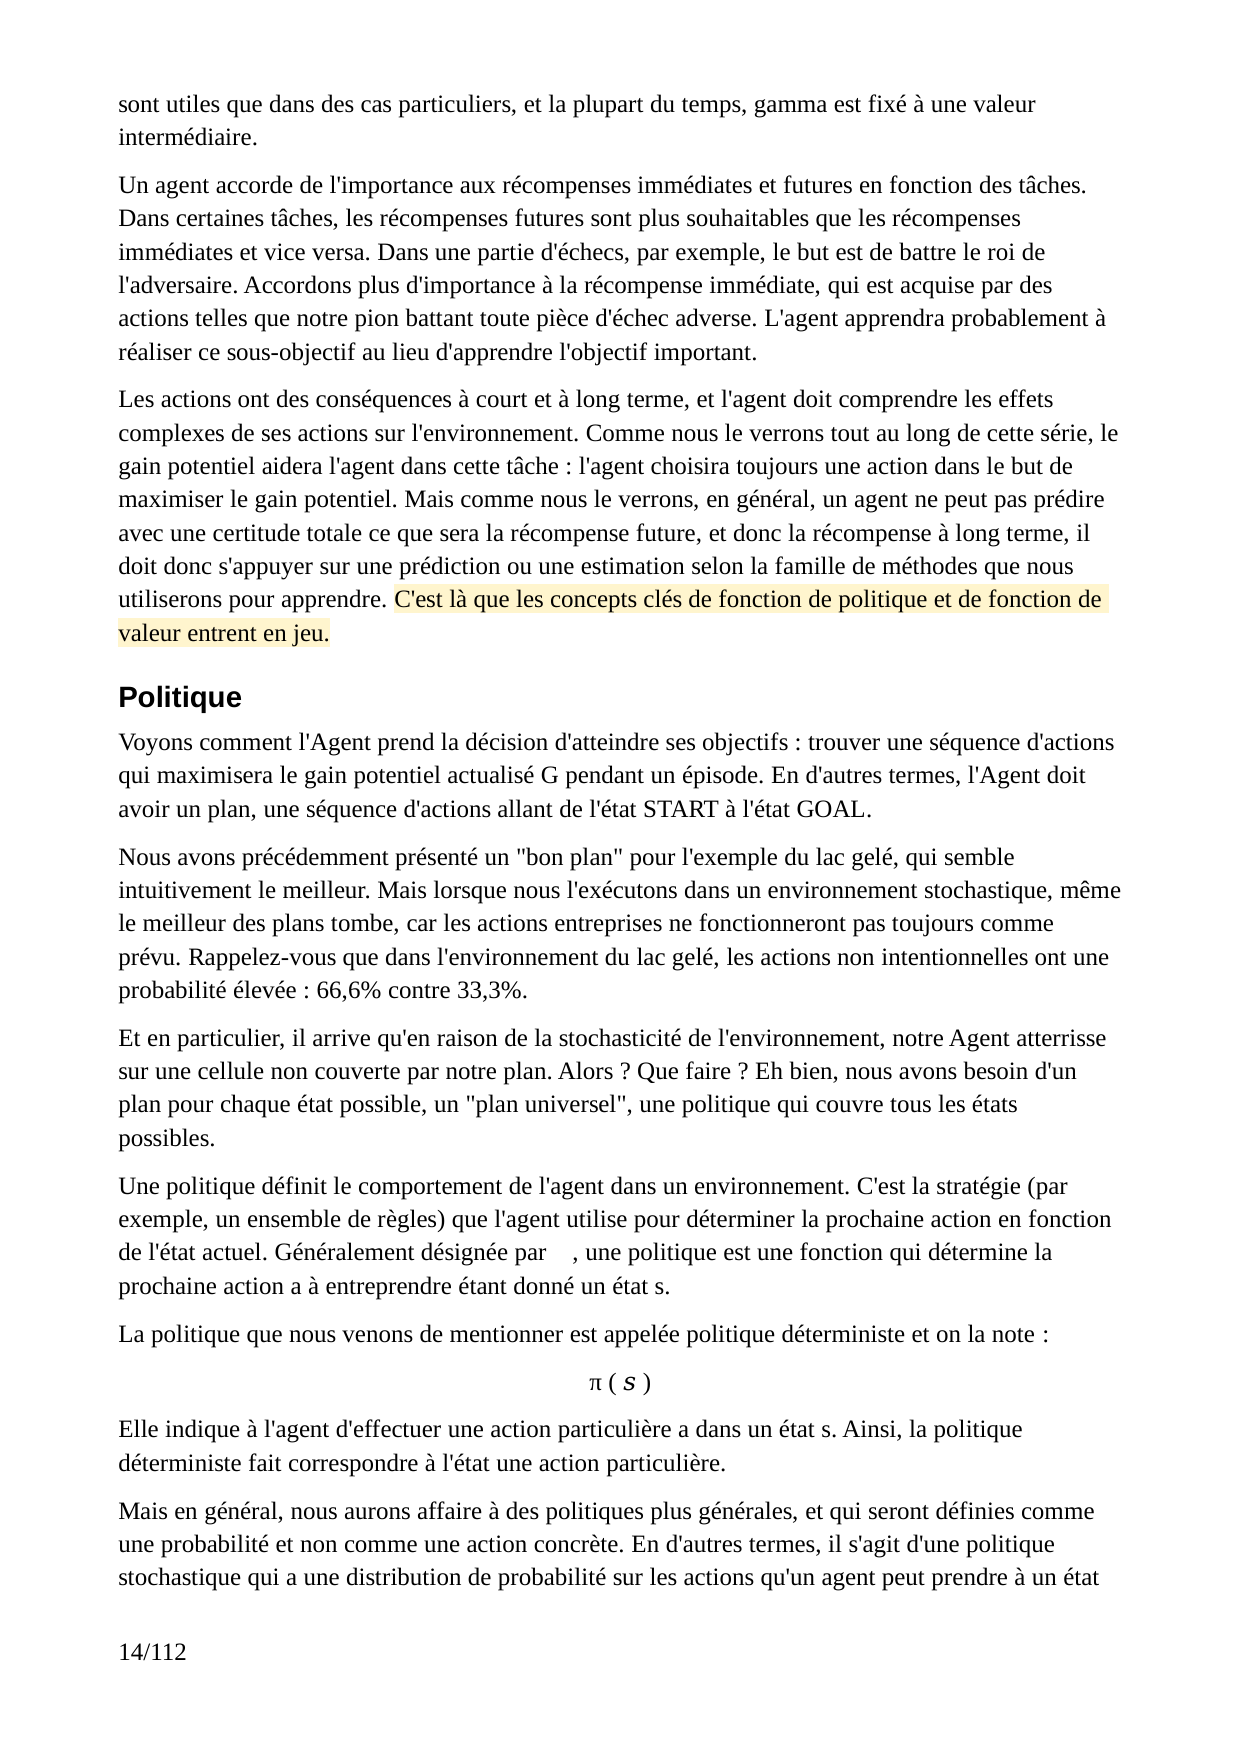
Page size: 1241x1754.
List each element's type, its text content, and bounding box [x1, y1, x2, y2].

subtitle Politique [118, 680, 1122, 714]
text Mais en général, nous aurons affaire à des politiques plus générales, et qui seront définies comme une probabilité et non comme une action concrète. En d'autres termes, il s'agit d'une politique stochastique qui a une distribution de probabilité sur les actions qu'un agent peut prendre à un état [118, 1496, 1122, 1591]
text Un agent accorde de l'importance aux récompenses immédiates et futures en fonction des tâches. Dans certaines tâches, les récompenses futures sont plus souhaitables que les récompenses immédiates et vice versa. Dans une partie d'échecs, par exemple, le but est de battre le roi de l'adversaire. Accordons plus d'importance à la récompense immédiate, qui est acquise par des actions telles que notre pion battant toute pièce d'échec adverse. L'agent apprendra probablement à réaliser ce sous-objectif au lieu d'apprendre l'objectif important. [118, 170, 1122, 366]
text Elle indique à l'agent d'effectuer une action particulière a dans un état s. Ainsi, la politique déterministe fait correspondre à l'état une action particulière. [118, 1414, 1122, 1477]
text La politique que nous venons de mentionner est appelée politique déterministe et on la note : [118, 1318, 1122, 1347]
text π ( 𝑠 ) [118, 1366, 1122, 1395]
text Et en particulier, il arrive qu'en raison de la stochasticité de l'environnement, notre Agent atterrisse sur une cellule non couverte par notre plan. Alors ? Que faire ? Eh bien, nous avons besoin d'un plan pour chaque état possible, un "plan universel", une politique qui couvre tous les états possibles. [118, 1023, 1122, 1152]
text sont utiles que dans des cas particuliers, et la plupart du temps, gamma est fixé à une valeur intermédiaire. [118, 88, 1122, 151]
text Une politique définit le comportement de l'agent dans un environnement. C'est la stratégie (par exemple, un ensemble de règles) que l'agent utilise pour déterminer la prochaine action en fonction de l'état actuel. Généralement désignée par 𝜋, une politique est une fonction qui détermine la prochaine action a à entreprendre étant donné un état s. [118, 1171, 1122, 1299]
text Nous avons précédemment présenté un "bon plan" pour l'exemple du lac gelé, qui semble intuitivement le meilleur. Mais lorsque nous l'exécutons dans un environnement stochastique, même le meilleur des plans tombe, car les actions entreprises ne fonctionneront pas toujours comme prévu. Rappelez-vous que dans l'environnement du lac gelé, les actions non intentionnelles ont une probabilité élevée : 66,6% contre 33,3%. [118, 841, 1122, 1004]
text Les actions ont des conséquences à court et à long terme, et l'agent doit comprendre les effets complexes de ses actions sur l'environnement. Comme nous le verrons tout au long de cette série, le gain potentiel aidera l'agent dans cette tâche : l'agent choisira toujours une action dans le but de maximiser le gain potentiel. Mais comme nous le verrons, en général, un agent ne peut pas prédire avec une certitude totale ce que sera la récompense future, et donc la récompense à long terme, il doit donc s'appuyer sur une prédiction ou une estimation selon la famille de méthodes que nous utiliserons pour apprendre. C'est là que les concepts clés de fonction de politique et de fonction de valeur entrent en jeu. [118, 384, 1122, 647]
text Voyons comment l'Agent prend la décision d'atteindre ses objectifs : trouver une séquence d'actions qui maximisera le gain potentiel actualisé G pendant un épisode. En d'autres termes, l'Agent doit avoir un plan, une séquence d'actions allant de l'état START à l'état GOAL. [118, 727, 1122, 822]
